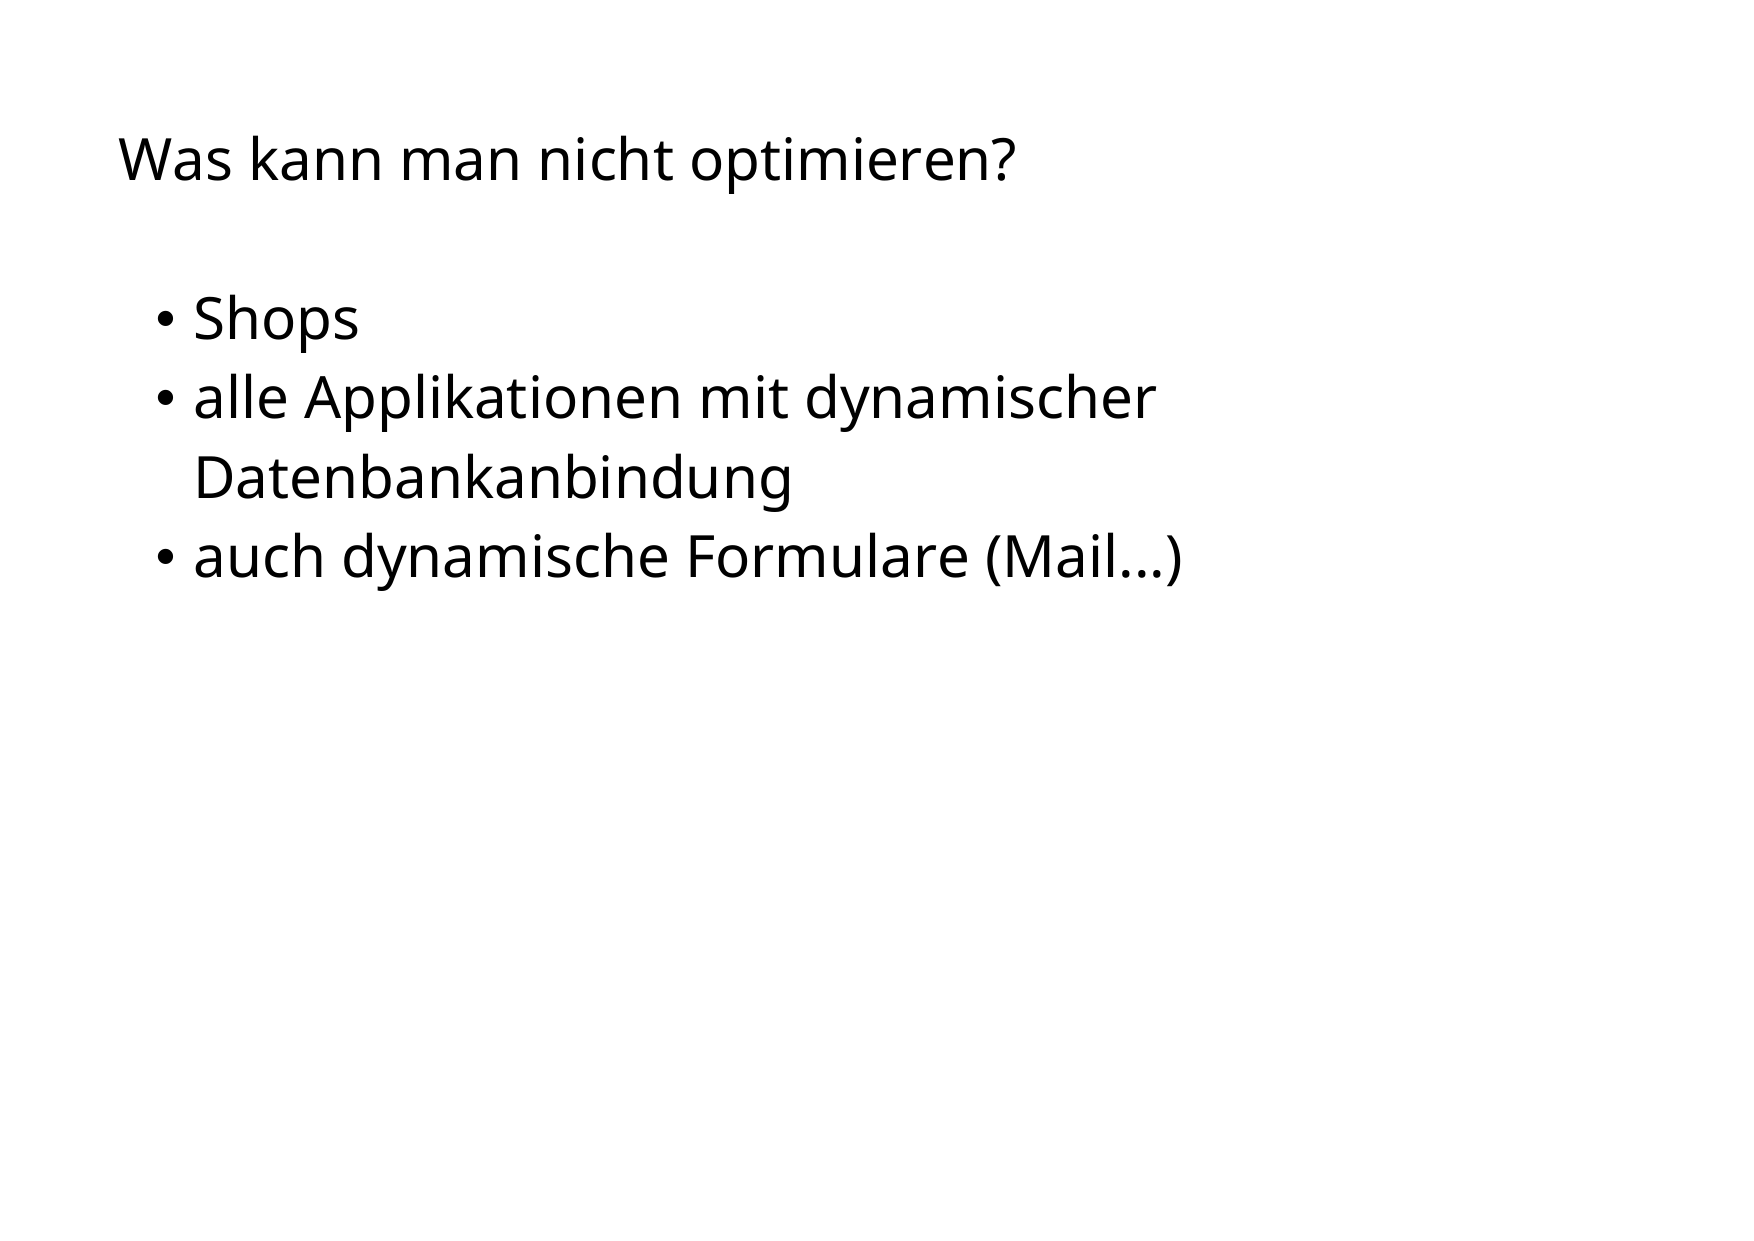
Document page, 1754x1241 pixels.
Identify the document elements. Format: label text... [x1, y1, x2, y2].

list alle Applikationen mit dynamischer Datenbankanbindung [156, 357, 1636, 516]
list auch dynamische Formulare (Mail...) [156, 516, 1636, 595]
list Shops [156, 277, 1636, 357]
text Was kann man nicht optimieren? [118, 118, 1636, 198]
